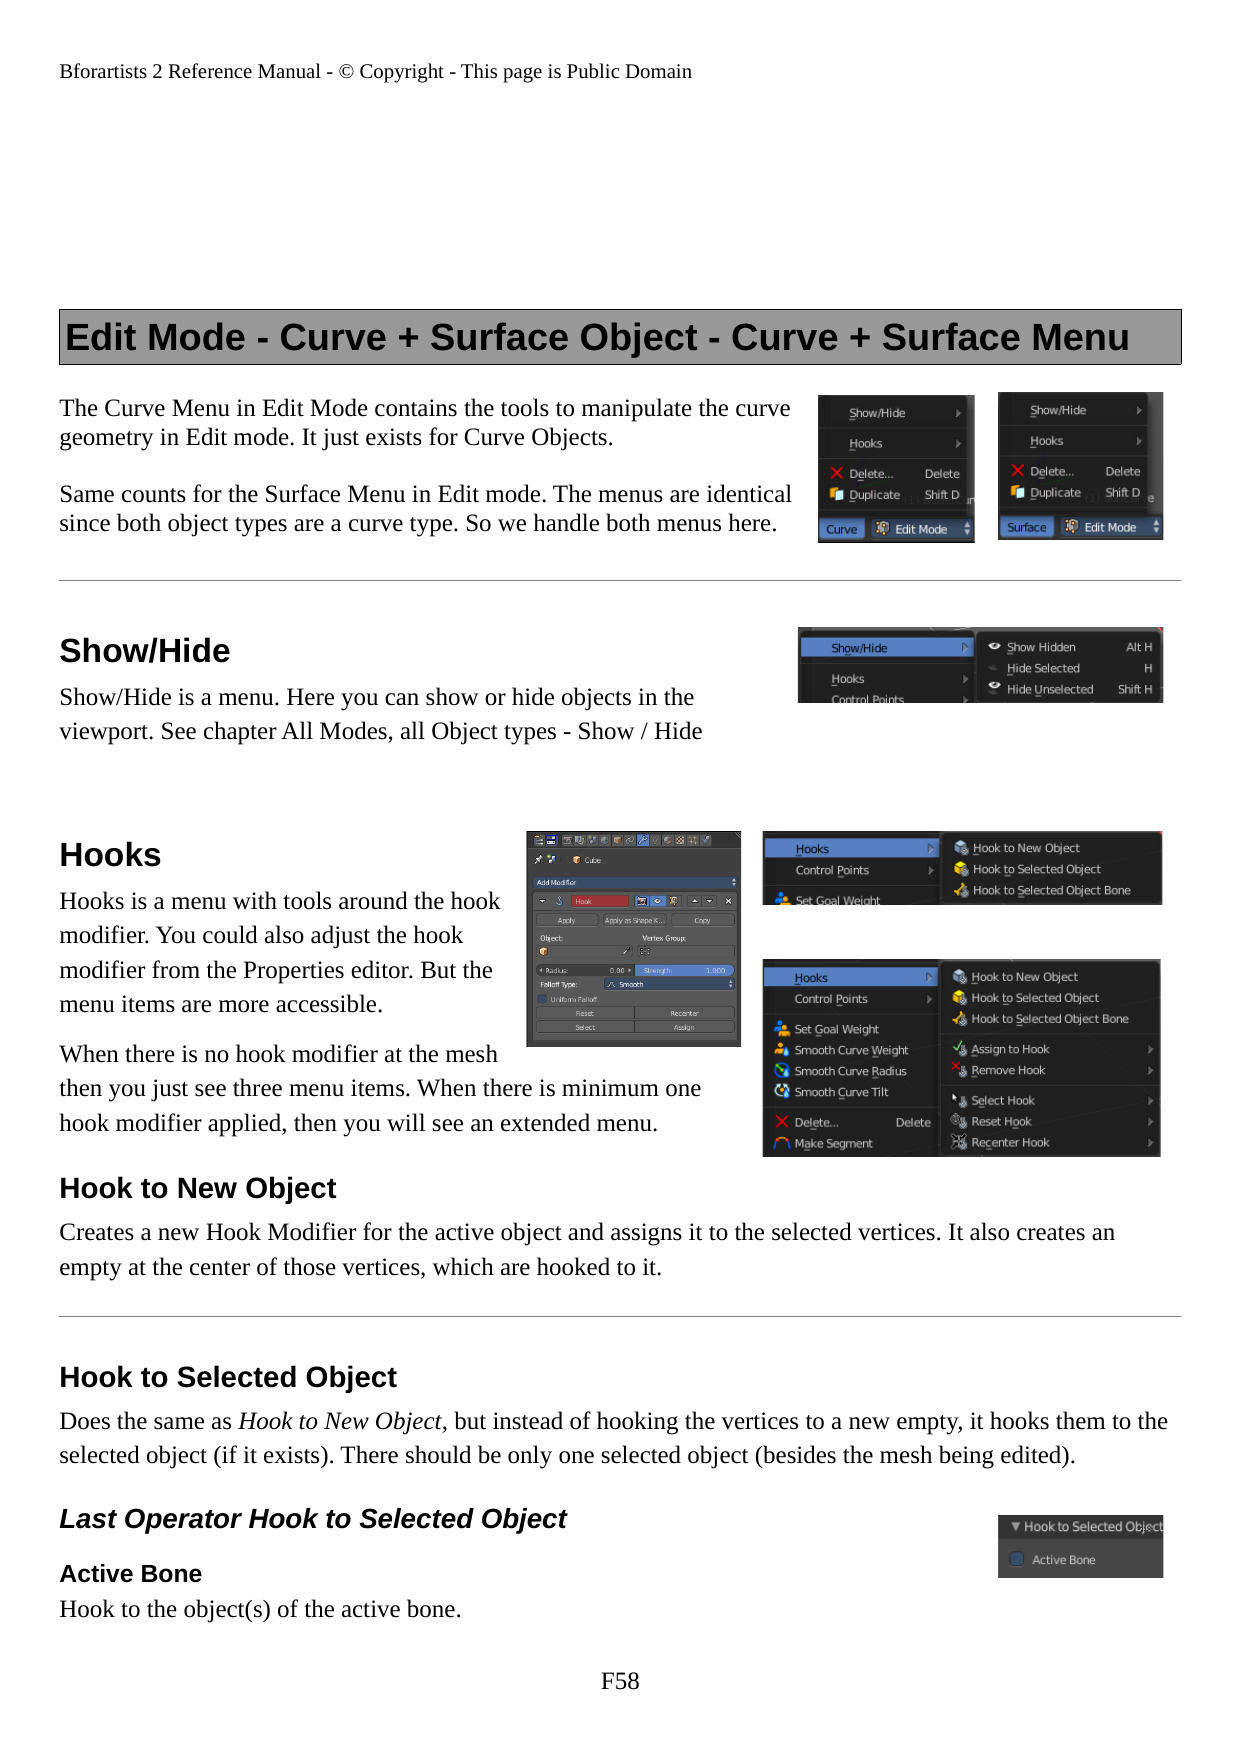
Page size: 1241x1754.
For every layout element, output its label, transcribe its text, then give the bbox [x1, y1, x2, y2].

table_header Edit Mode - Curve + Surface Object - Curve + Surface Menu [60, 310, 1181, 364]
text Creates a new Hook Modifier for the active object and assigns it to the selected vertices. It also creates an empty at the center of those vertices, which are hooked to it. [59, 1217, 1181, 1281]
subtitle [742, 835, 762, 874]
text Does the same as Hook to New Object, but instead of hooking the vertices to a new empty, it hooks them to the selected object (if it exists). There should be only one selected object (besides the mesh being edited). [59, 1406, 1181, 1469]
subtitle Hook to Selected Object [59, 1360, 1181, 1393]
text Show/Hide is a menu. Here you can show or hide objects in the viewport. See chapter All Modes, all Object types - Show / Hide [59, 682, 1181, 745]
text Hooks is a menu with tools around the hook modifier. You could also adjust the hook modifier from the Properties editor. But the menu items are more accessible. [59, 886, 526, 1018]
subtitle [1164, 630, 1181, 669]
picture [797, 627, 1164, 703]
text Hook to the object(s) of the active bone. [59, 1594, 1181, 1622]
picture [526, 831, 742, 1047]
picture [818, 395, 975, 543]
subtitle Active Bone [59, 1559, 1181, 1587]
subtitle Hooks [59, 835, 526, 874]
subtitle [1163, 835, 1181, 874]
subtitle Last Operator Hook to Selected Object [59, 1502, 1181, 1534]
text [742, 886, 1181, 1018]
subtitle Show/Hide [59, 630, 797, 669]
picture [762, 959, 1161, 1157]
text The Curve Menu in Edit Mode contains the tools to manipulate the curve geometry in Edit mode. It just exists for Curve Objects. [59, 393, 998, 450]
subtitle Hook to New Object [59, 1171, 1181, 1205]
picture [998, 392, 1164, 540]
picture [762, 831, 1163, 905]
text Same counts for the Surface Menu in Edit mode. The menus are identical since both object types are a curve type. So we handle both menus here. [59, 479, 818, 537]
text When there is no hook modifier at the mesh then you just see three menu items. When there is minimum one hook modifier applied, then you will see an extended menu. [59, 1039, 762, 1136]
picture [998, 1515, 1164, 1578]
